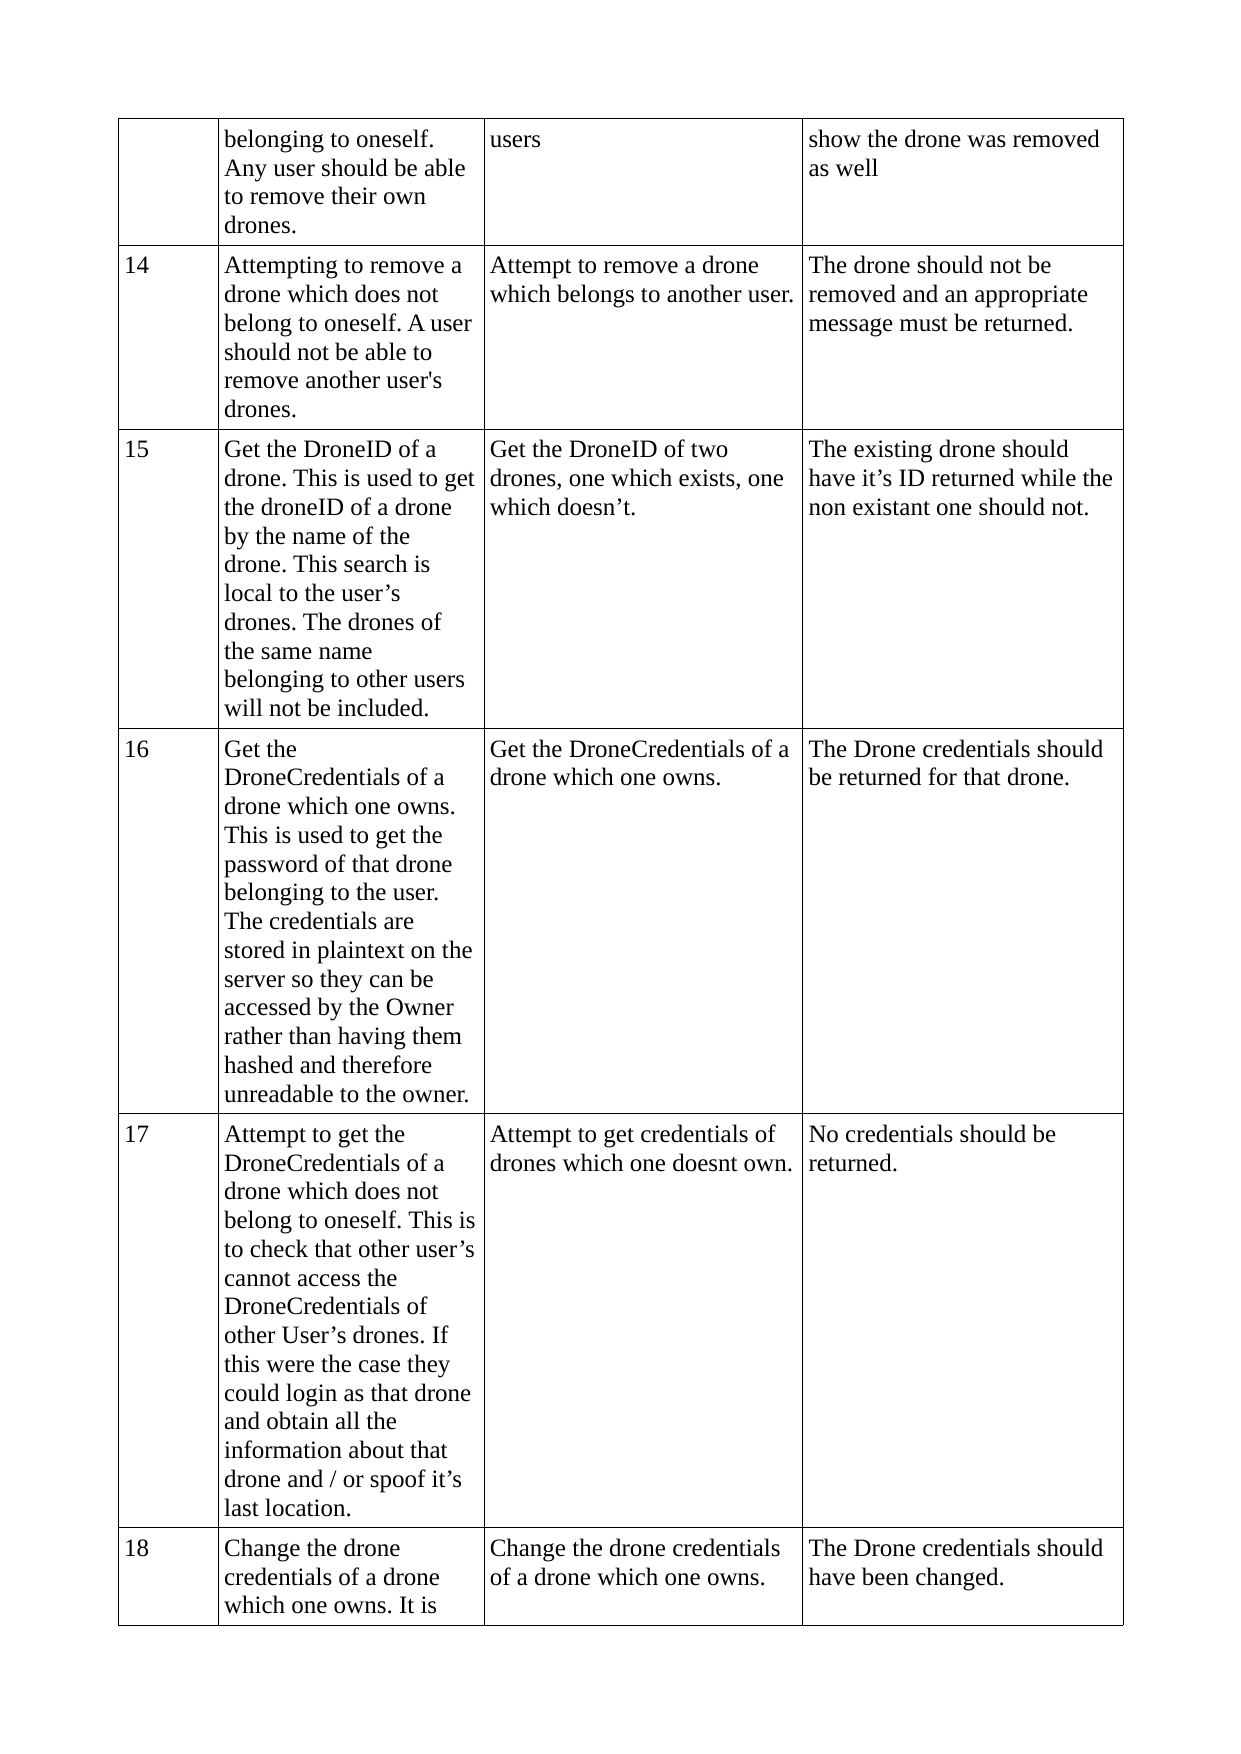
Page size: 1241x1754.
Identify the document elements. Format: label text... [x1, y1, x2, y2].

table_cell 16 [119, 729, 218, 1113]
table_cell Get the DroneCredentials of a drone which one owns. [485, 729, 802, 1113]
table_cell The drone should not be removed and an appropriate message must be returned. [803, 246, 1123, 429]
table_cell 17 [119, 1114, 218, 1527]
table_cell Attempt to get credentials of drones which one doesnt own. [485, 1114, 802, 1527]
table_cell show the drone was removed as well [803, 119, 1123, 245]
table_cell Attempt to remove a drone which belongs to another user. [485, 246, 802, 429]
table_cell The Drone credentials should have been changed. [803, 1528, 1123, 1625]
table_cell The existing drone should have it’s ID returned while the non existant one should not. [803, 430, 1123, 728]
table_cell No credentials should be returned. [803, 1114, 1123, 1527]
table_cell 18 [119, 1528, 218, 1625]
table_cell The Drone credentials should be returned for that drone. [803, 729, 1123, 1113]
table_cell users [485, 119, 802, 245]
table_cell Get the DroneID of two drones, one which exists, one which doesn’t. [485, 430, 802, 728]
table_cell belonging to oneself. Any user should be able to remove their own drones. [219, 119, 484, 245]
table_cell 14 [119, 246, 218, 429]
table_cell Attempting to remove a drone which does not belong to oneself. A user should not be able to remove another user's drones. [219, 246, 484, 429]
table_cell Change the drone credentials of a drone which one owns. [485, 1528, 802, 1625]
table_cell Change the drone credentials of a drone which one owns. It is [219, 1528, 484, 1625]
table_cell 15 [119, 430, 218, 728]
table_cell Get the DroneID of a drone. This is used to get the droneID of a drone by the name of the drone. This search is local to the user’s drones. The drones of the same name belonging to other users will not be included. [219, 430, 484, 728]
table_cell [119, 119, 218, 245]
table_cell Get the DroneCredentials of a drone which one owns. This is used to get the password of that drone belonging to the user. The credentials are stored in plaintext on the server so they can be accessed by the Owner rather than having them hashed and therefore unreadable to the owner. [219, 729, 484, 1113]
table_cell Attempt to get the DroneCredentials of a drone which does not belong to oneself. This is to check that other user’s cannot access the DroneCredentials of other User’s drones. If this were the case they could login as that drone and obtain all the information about that drone and / or spoof it’s last location. [219, 1114, 484, 1527]
